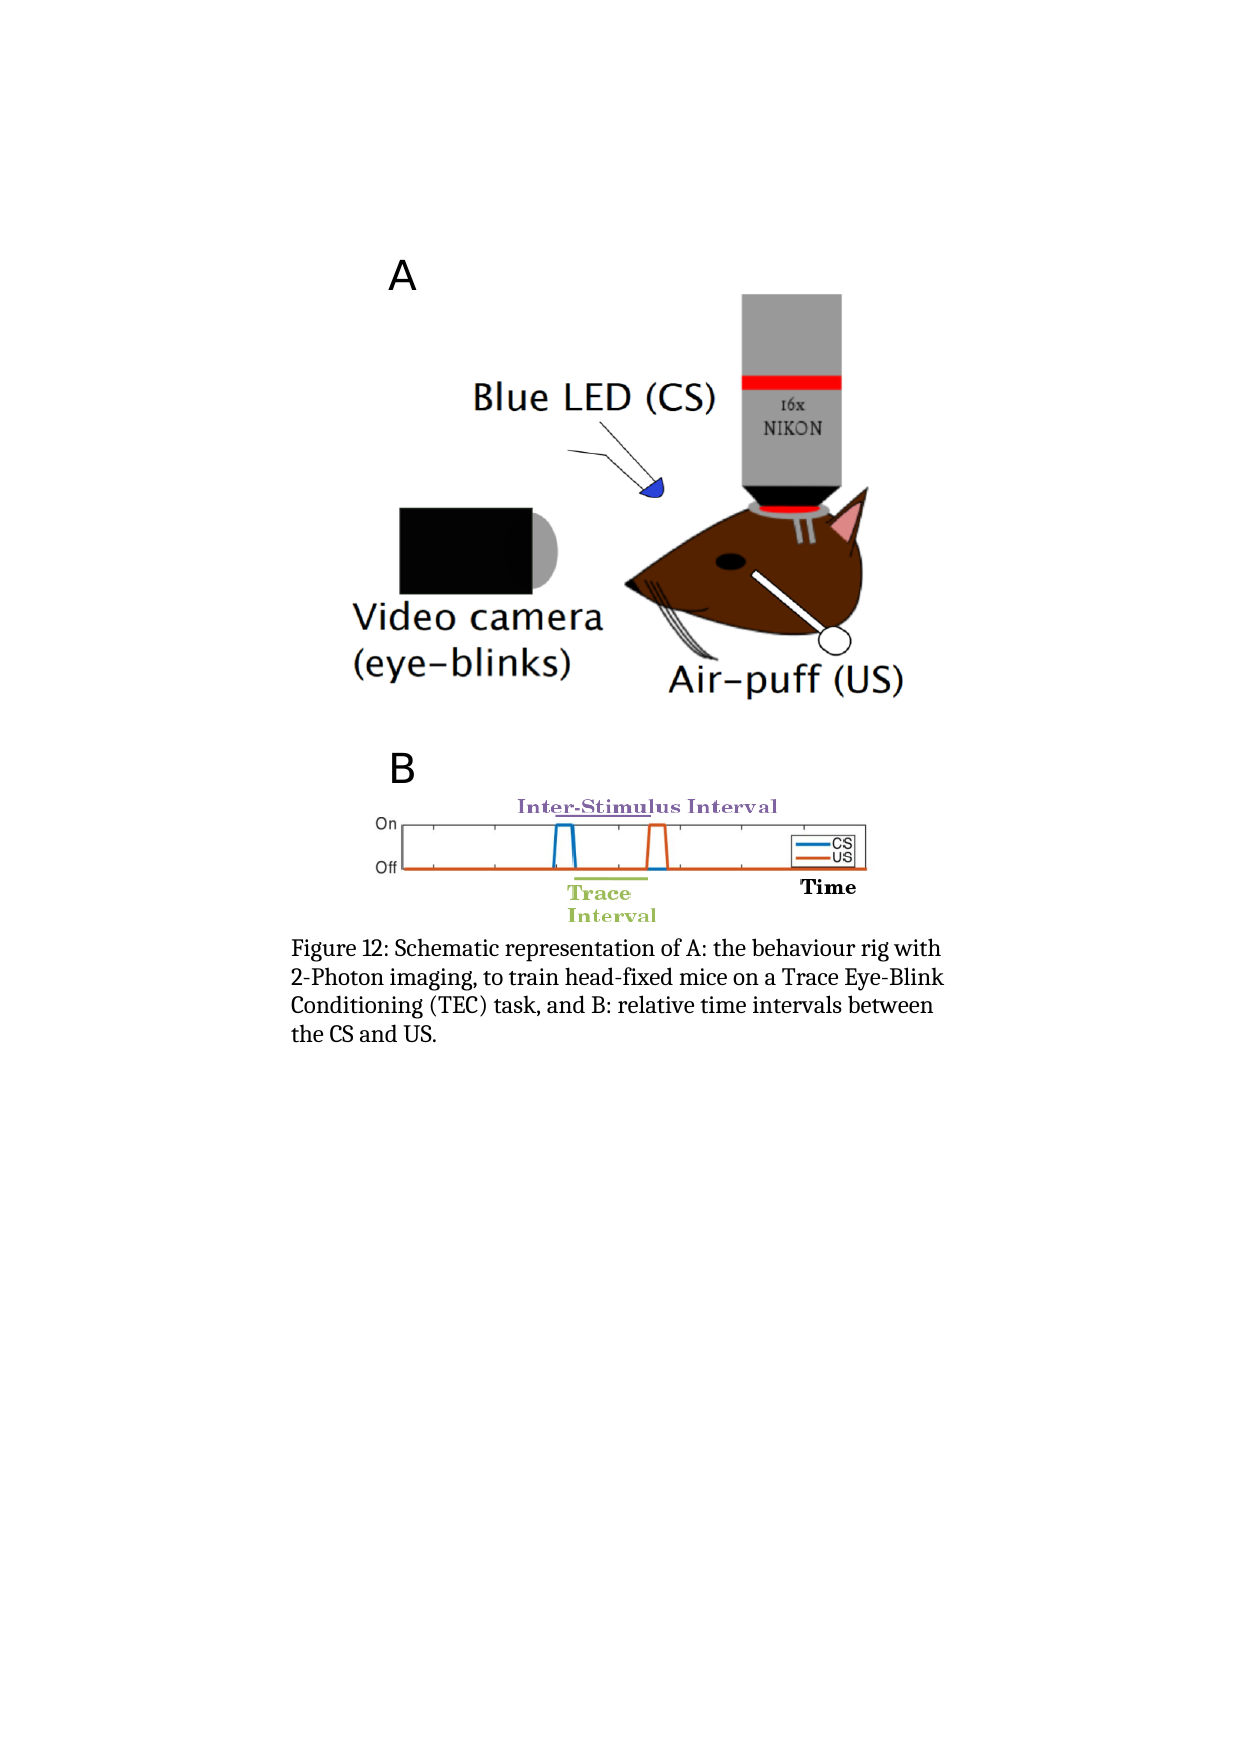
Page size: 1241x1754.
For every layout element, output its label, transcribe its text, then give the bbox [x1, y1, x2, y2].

text Figure 12: Schematic representation of A: the behaviour rig with 2-Photon imaging, to train head-fixed mice on a Trace Eye-Blink Conditioning (TEC) task, and B: relative time intervals between the CS and US. [291, 260, 949, 1049]
